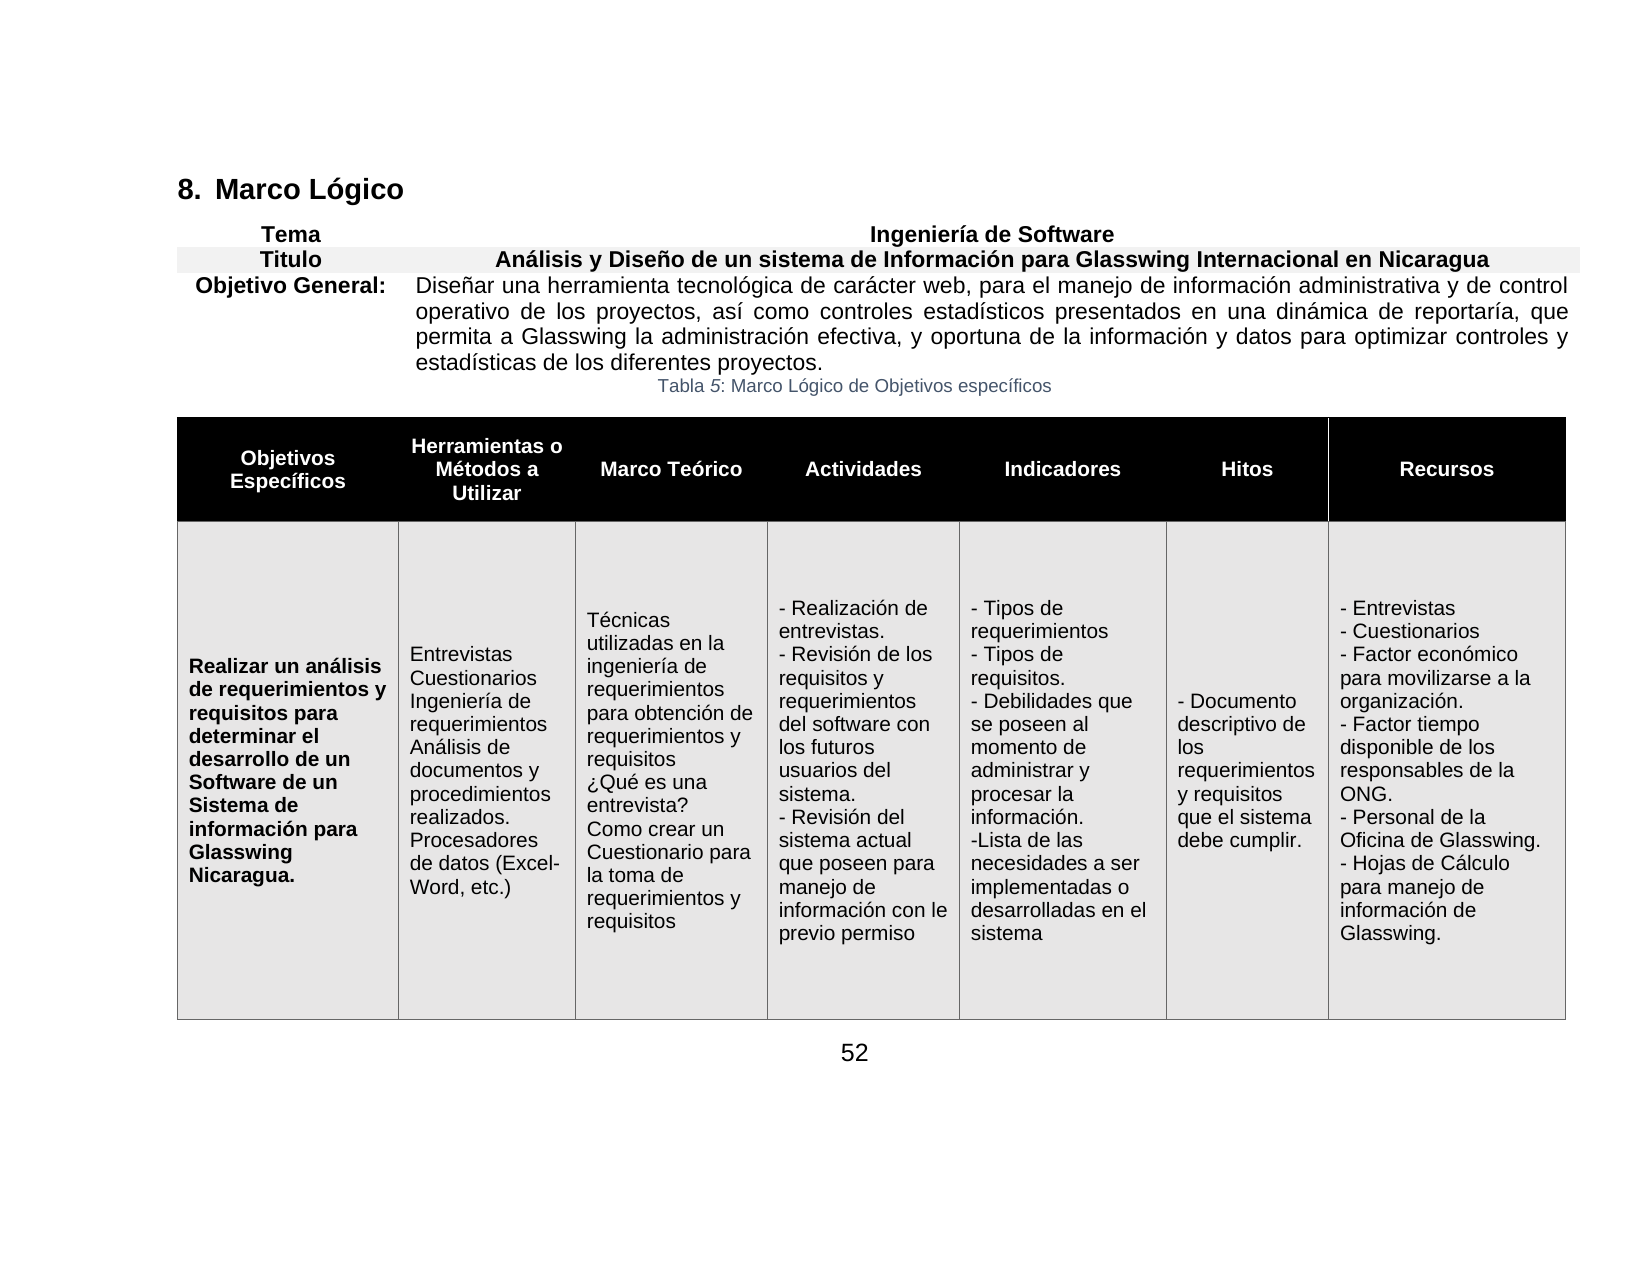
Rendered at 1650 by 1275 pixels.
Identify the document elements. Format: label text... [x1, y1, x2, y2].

table_header Indicadores [959, 418, 1166, 521]
table_header Ingeniería de Software [404, 222, 1580, 247]
table_cell - Documento descriptivo de los requerimientos y requisitos que el sistema debe cumplir. [1167, 522, 1328, 1019]
table_header Objetivos Específicos [178, 418, 398, 521]
table_header Actividades [767, 418, 959, 521]
table_cell - Realización de entrevistas. - Revisión de los requisitos y requerimientos del software con los futuros usuarios del sistema. - Revisión del sistema actual que poseen para manejo de información con le previo permiso [768, 522, 959, 1019]
table_cell - Entrevistas - Cuestionarios - Factor económico para movilizarse a la organización. - Factor tiempo disponible de los responsables de la ONG. - Personal de la Oficina de Glasswing. - Hojas de Cálculo para manejo de información de Glasswing. [1329, 522, 1565, 1019]
table_header Herramientas o Métodos a Utilizar [398, 418, 575, 521]
table_cell Entrevistas Cuestionarios Ingeniería de requerimientos Análisis de documentos y procedimientos realizados. Procesadores de datos (Excel- Word, etc.) [399, 522, 575, 1019]
subtitle Marco Lógico [177, 173, 1532, 205]
table_cell Análisis y Diseño de un sistema de Información para Glasswing Internacional en Nicaragua [404, 247, 1580, 273]
table_cell Realizar un análisis de requerimientos y requisitos para determinar el desarrollo de un Software de un Sistema de información para Glasswing Nicaragua. [178, 522, 398, 1019]
table_header Marco Teórico [575, 418, 767, 521]
table_cell Titulo [177, 247, 404, 273]
table_cell - Tipos de requerimientos - Tipos de requisitos. - Debilidades que se poseen al momento de administrar y procesar la información. -Lista de las necesidades a ser implementadas o desarrolladas en el sistema [960, 522, 1166, 1019]
text Tabla 5: Marco Lógico de Objetivos específicos [177, 375, 1532, 396]
table_header Recursos [1329, 418, 1565, 521]
table_header Hitos [1166, 418, 1328, 521]
table_cell Objetivo General: [177, 273, 404, 375]
table_cell Diseñar una herramienta tecnológica de carácter web, para el manejo de información administrativa y de control operativo de los proyectos, así como controles estadísticos presentados en una dinámica de reportaría, que permita a Glasswing la administración efectiva, y oportuna de la información y datos para optimizar controles y estadísticas de los diferentes proyectos. [404, 273, 1580, 375]
table_cell Técnicas utilizadas en la ingeniería de requerimientos para obtención de requerimientos y requisitos ¿Qué es una entrevista? Como crear un Cuestionario para la toma de requerimientos y requisitos [576, 522, 767, 1019]
table_header Tema [177, 222, 404, 247]
